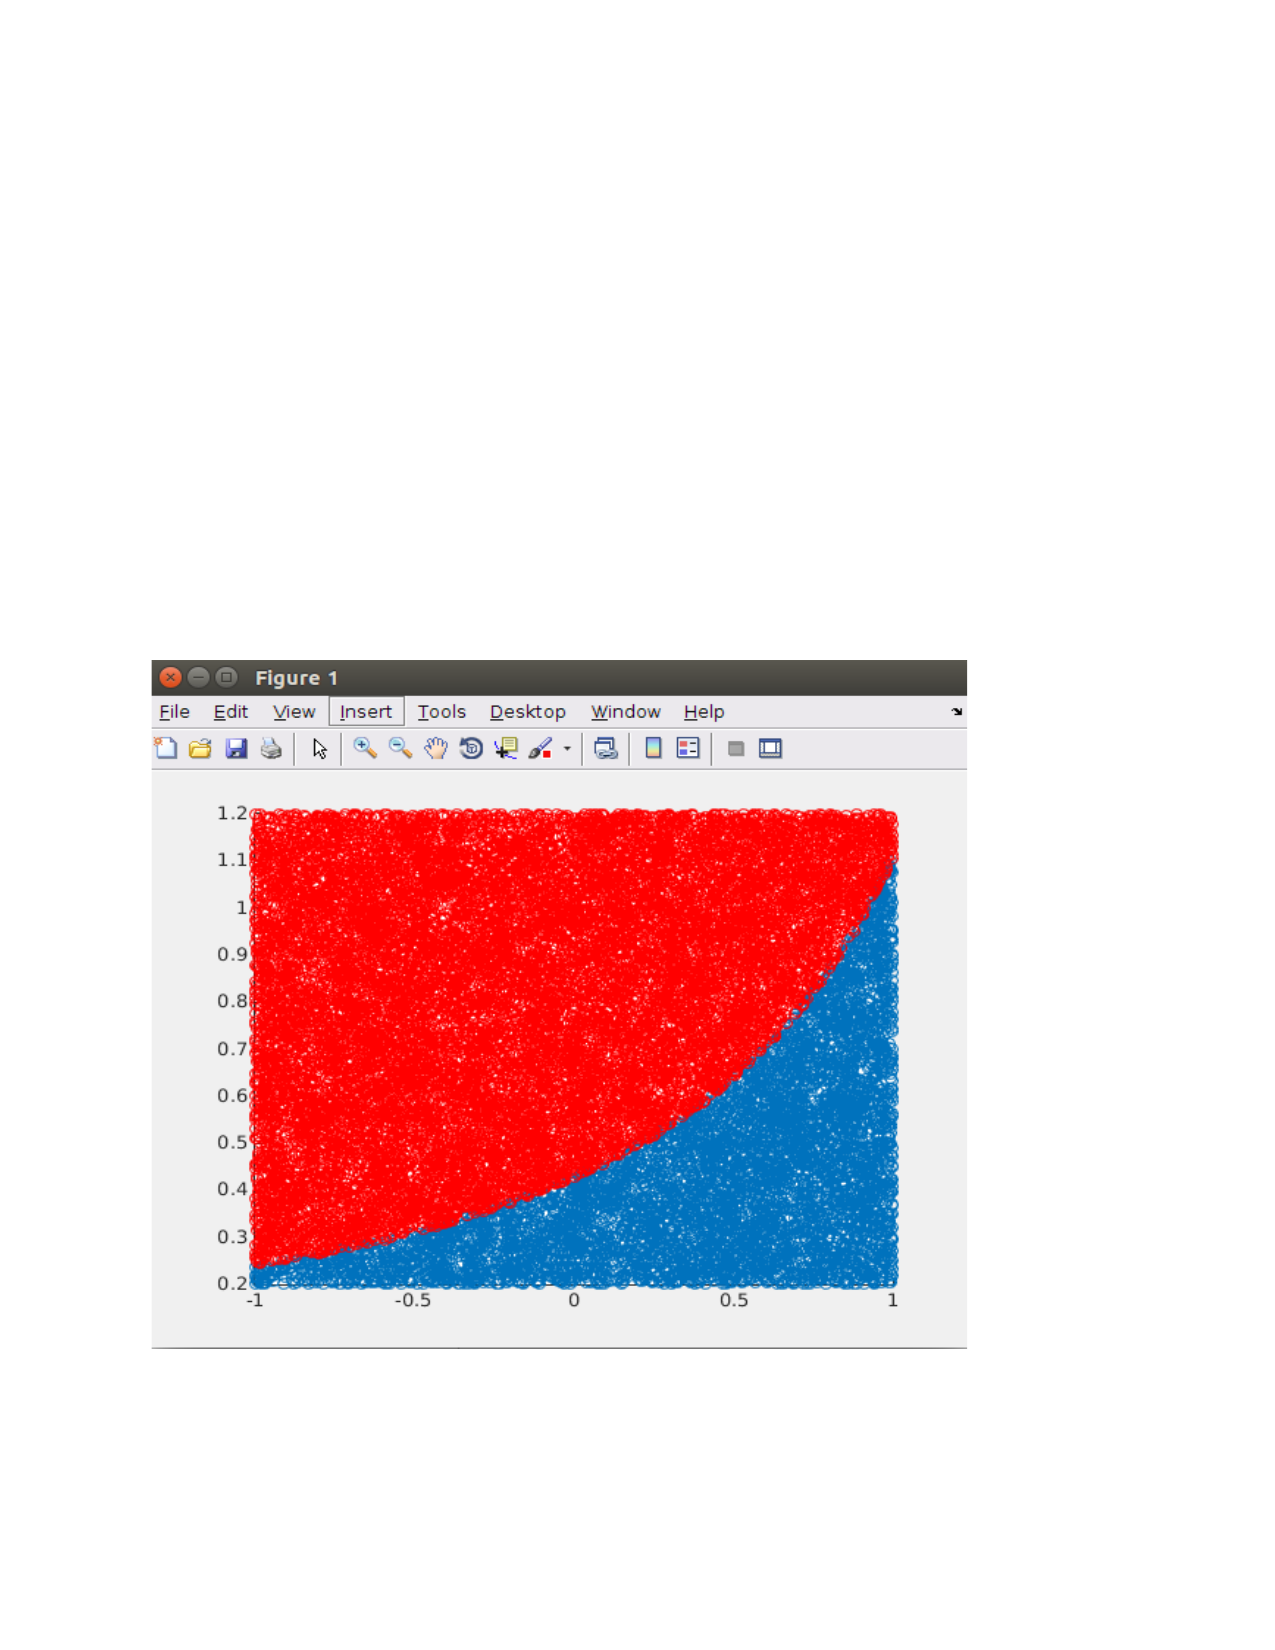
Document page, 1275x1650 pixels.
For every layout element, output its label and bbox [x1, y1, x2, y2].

picture [151, 660, 968, 1349]
